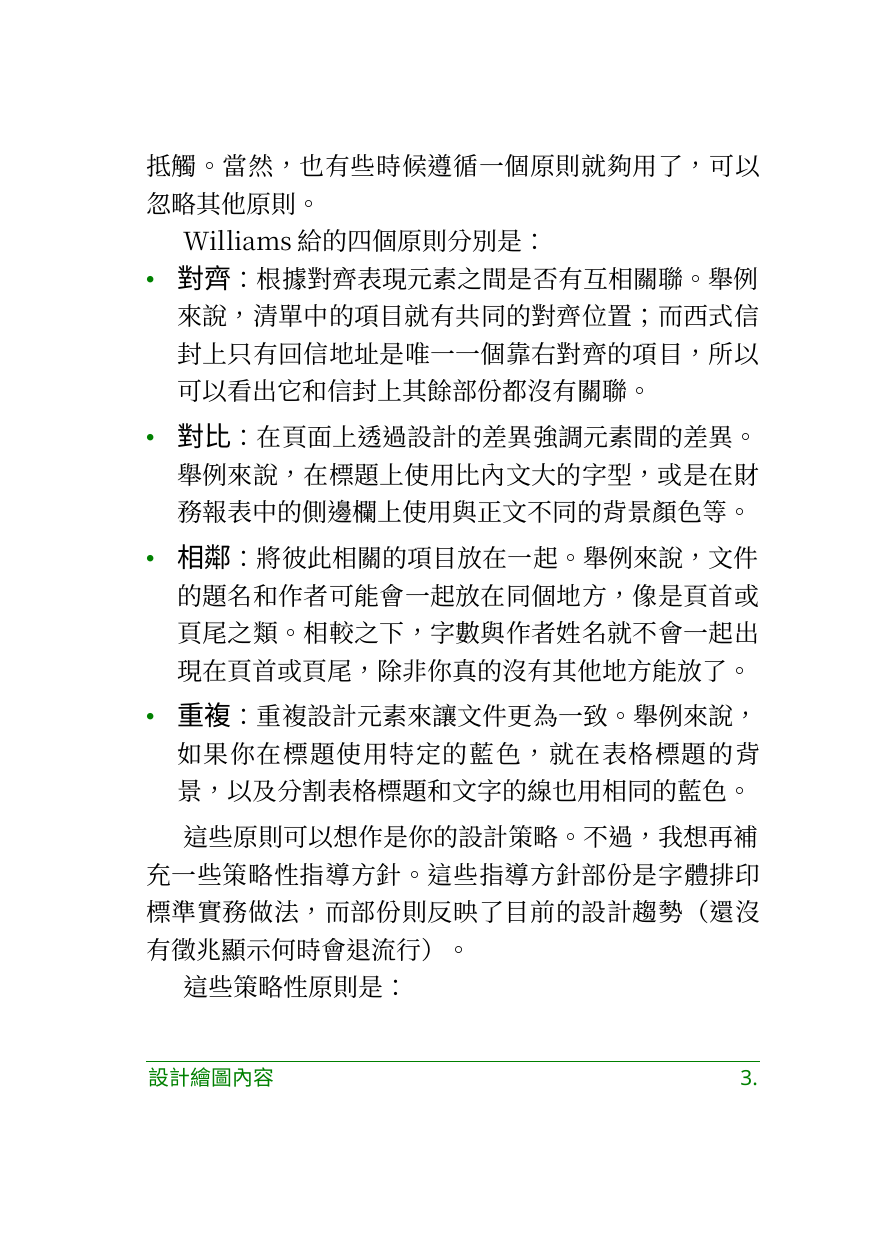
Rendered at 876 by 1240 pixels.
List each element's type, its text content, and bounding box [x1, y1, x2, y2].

list 對比：在頁面上透過設計的差異強調元素間的差異。舉例來說，在標題上使用比內文大的字型，或是在財務報表中的側邊欄上使用與正文不同的背景顏色等。 [146, 417, 760, 529]
list 重複：重複設計元素來讓文件更為一致。舉例來說，如果你在標題使用特定的藍色，就在表格標題的背景，以及分割表格標題和文字的線也用相同的藍色。 [146, 696, 760, 808]
text 這些策略性原則是： [146, 967, 760, 1004]
text 這些原則可以想作是你的設計策略。不過，我想再補充一些策略性指導方針。這些指導方針部份是字體排印標準實務做法，而部份則反映了目前的設計趨勢（還沒有徵兆顯示何時會退流行）。 [146, 817, 760, 967]
text Williams給的四個原則分別是： [146, 221, 760, 258]
text 抵觸。當然，也有些時候遵循一個原則就夠用了，可以忽略其他原則。 [146, 146, 760, 221]
list 相鄰：將彼此相關的項目放在一起。舉例來說，文件的題名和作者可能會一起放在同個地方，像是頁首或頁尾之類。相較之下，字數與作者姓名就不會一起出現在頁首或頁尾，除非你真的沒有其他地方能放了。 [146, 537, 760, 687]
list 對齊：根據對齊表現元素之間是否有互相關聯。舉例來說，清單中的項目就有共同的對齊位置；而西式信封上只有回信地址是唯一一個靠右對齊的項目，所以可以看出它和信封上其餘部份都沒有關聯。 [146, 258, 760, 408]
